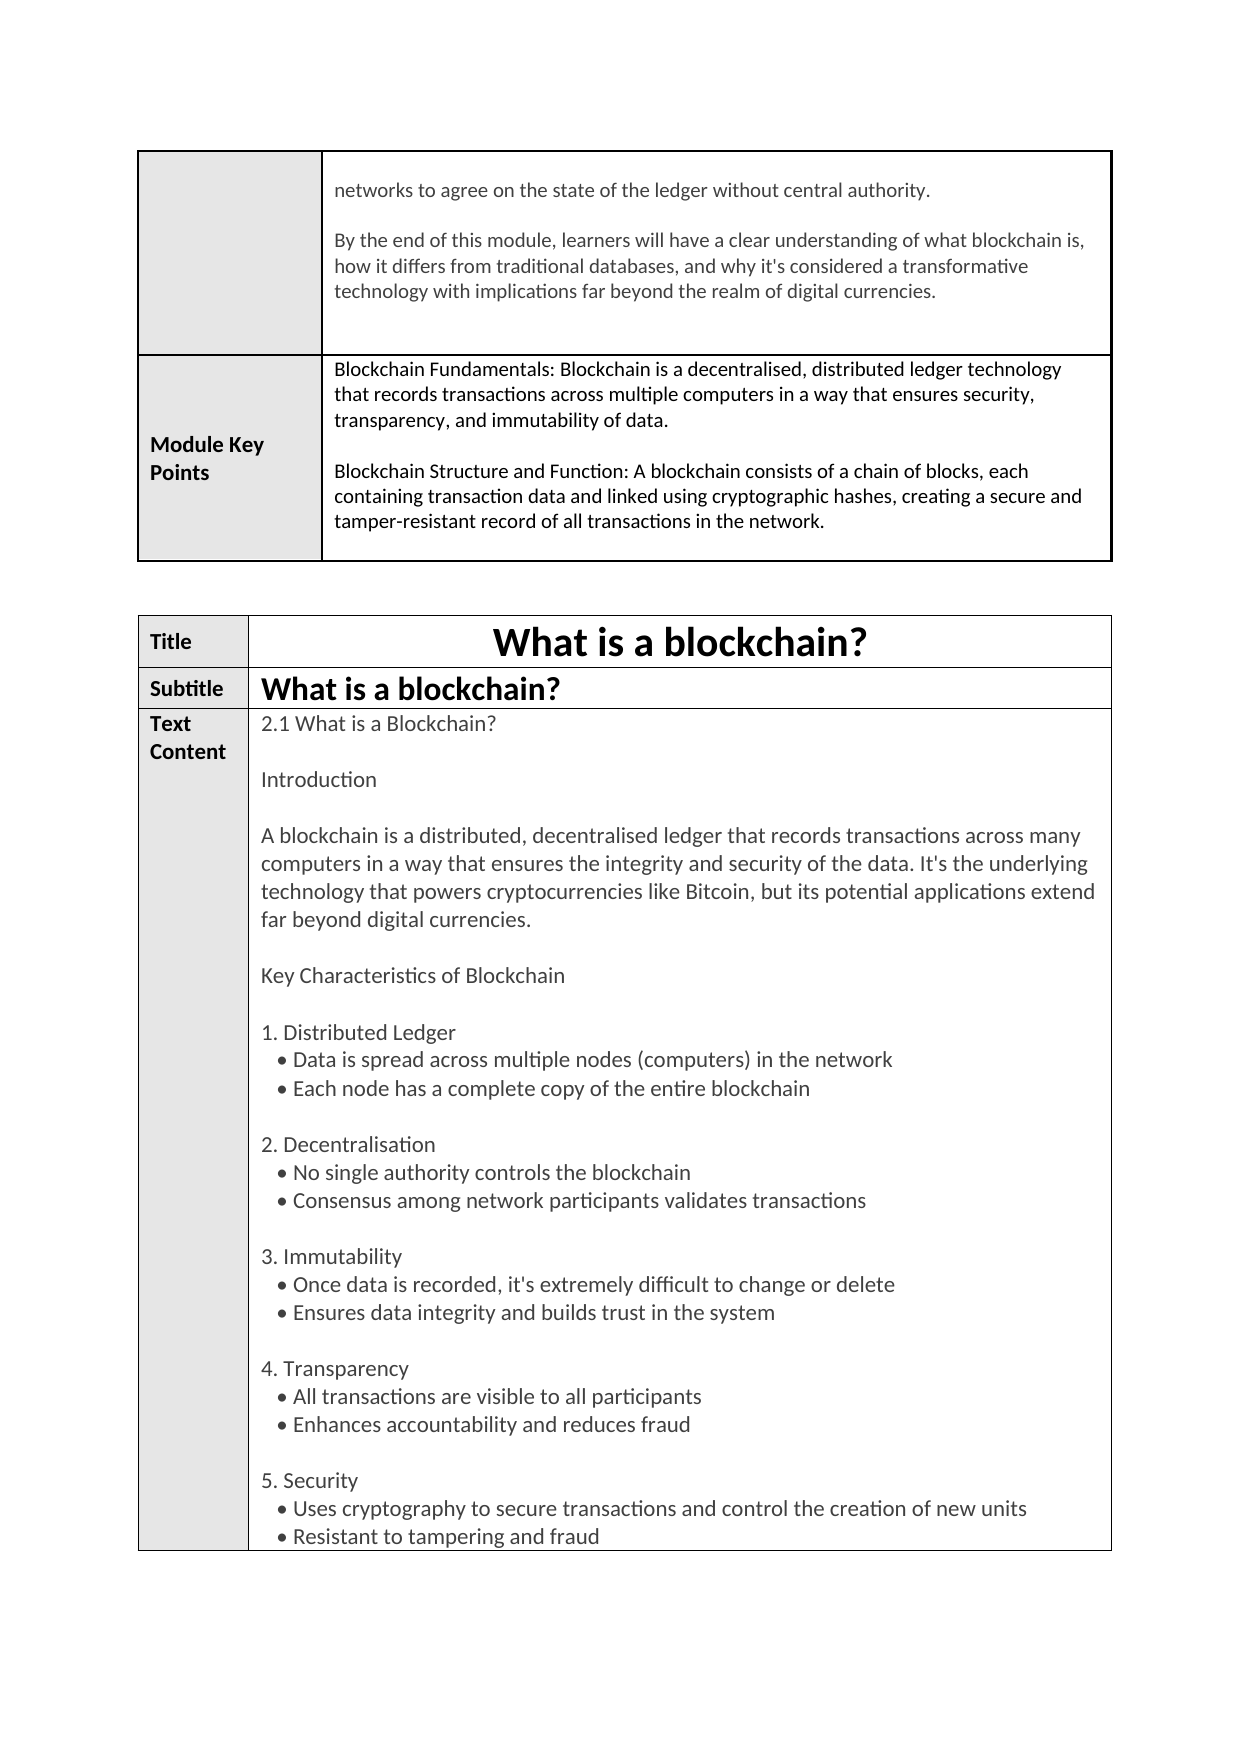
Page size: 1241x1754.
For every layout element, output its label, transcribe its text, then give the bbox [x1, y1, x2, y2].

table_cell 2.1 What is a Blockchain? Introduction A blockchain is a distributed, decentralised ledger that records transactions across many computers in a way that ensures the integrity and security of the data. It's the underlying technology that powers cryptocurrencies like Bitcoin, but its potential applications extend far beyond digital currencies. Key Characteristics of Blockchain 1. Distributed Ledger • Data is spread across multiple nodes (computers) in the network • Each node has a complete copy of the entire blockchain 2. Decentralisation • No single authority controls the blockchain • Consensus among network participants validates transactions 3. Immutability • Once data is recorded, it's extremely difficult to change or delete • Ensures data integrity and builds trust in the system 4. Transparency • All transactions are visible to all participants • Enhances accountability and reduces fraud 5. Security • Uses cryptography to secure transactions and control the creation of new units • Resistant to tampering and fraud [249, 709, 1111, 1550]
table_cell Text Content [139, 709, 248, 1550]
table_cell What is a blockchain? [249, 668, 1111, 708]
table_header What is a blockchain? [249, 616, 1111, 667]
table_cell Subtitle [139, 668, 248, 708]
table_cell networks to agree on the state of the ledger without central authority. By the end of this module, learners will have a clear understanding of what blockchain is, how it differs from traditional databases, and why it's considered a transformative technology with implications far beyond the realm of digital currencies. [323, 152, 1110, 354]
table_cell [139, 152, 321, 354]
table_header Title [139, 616, 248, 667]
table_cell Module Key Points [139, 356, 321, 559]
table_cell Blockchain Fundamentals: Blockchain is a decentralised, distributed ledger technology that records transactions across multiple computers in a way that ensures security, transparency, and immutability of data. Blockchain Structure and Function: A blockchain consists of a chain of blocks, each containing transaction data and linked using cryptographic hashes, creating a secure and tamper-resistant record of all transactions in the network. [323, 356, 1110, 559]
